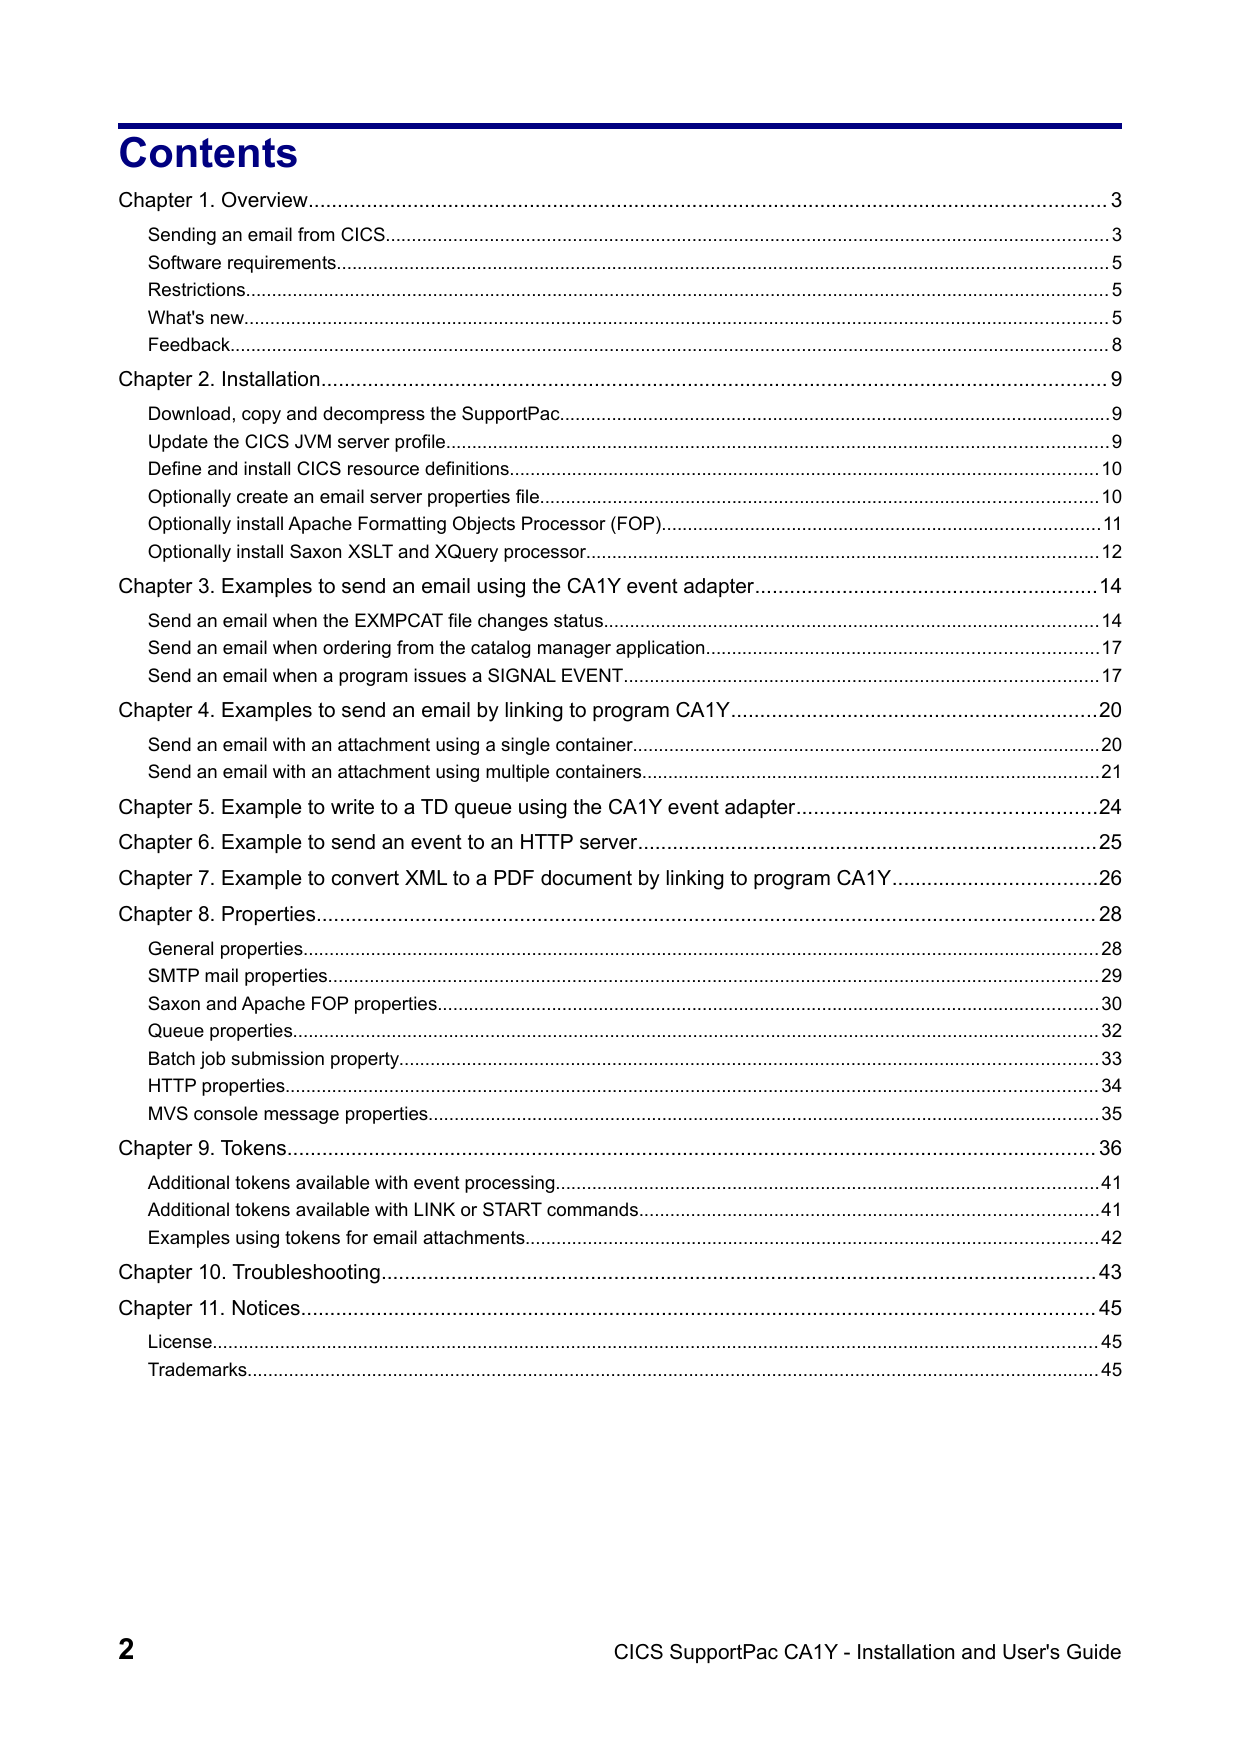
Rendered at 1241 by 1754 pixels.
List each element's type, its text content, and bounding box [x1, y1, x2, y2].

text Optionally create an email server properties file 10 [148, 486, 1122, 507]
text Feedback 8 [148, 334, 1122, 356]
text Send an email with an attachment using a single container 20 [148, 734, 1122, 755]
text Trademarks 45 [148, 1359, 1122, 1380]
text Optionally install Apache Formatting Objects Processor (FOP) 11 [148, 513, 1122, 534]
text Software requirements 5 [148, 251, 1122, 273]
text Chapter 8. Properties 28 [118, 902, 1122, 926]
text General properties 28 [148, 937, 1122, 959]
text Queue properties 32 [148, 1020, 1122, 1041]
text Chapter 7. Example to convert XML to a PDF document by linking to program CA1Y 26 [118, 866, 1122, 890]
text Chapter 11. Notices 45 [118, 1296, 1122, 1319]
text Optionally install Saxon XSLT and XQuery processor 12 [148, 541, 1122, 562]
text Update the CICS JVM server profile 9 [148, 431, 1122, 452]
text Chapter 4. Examples to send an email by linking to program CA1Y 20 [118, 698, 1122, 722]
text MVS console message properties 35 [148, 1102, 1122, 1124]
text License 45 [148, 1331, 1122, 1353]
text Restrictions 5 [148, 279, 1122, 301]
text Examples using tokens for email attachments 42 [148, 1226, 1122, 1248]
text Download, copy and decompress the SupportPac 9 [148, 403, 1122, 424]
text Chapter 3. Examples to send an email using the CA1Y event adapter 14 [118, 574, 1122, 598]
text Chapter 9. Tokens 36 [118, 1136, 1122, 1160]
text Additional tokens available with LINK or START commands 41 [148, 1199, 1122, 1221]
text Define and install CICS resource definitions 10 [148, 458, 1122, 479]
text Batch job submission property 33 [148, 1047, 1122, 1069]
text What's new 5 [148, 306, 1122, 328]
text SMTP mail properties 29 [148, 965, 1122, 986]
subtitle Contents [118, 129, 1122, 176]
text Send an email when ordering from the catalog manager application 17 [148, 637, 1122, 659]
text Saxon and Apache FOP properties 30 [148, 992, 1122, 1014]
text Chapter 5. Example to write to a TD queue using the CA1Y event adapter 24 [118, 794, 1122, 818]
text Send an email when the EXMPCAT file changes status 14 [148, 609, 1122, 631]
text Send an email when a program issues a SIGNAL EVENT 17 [148, 664, 1122, 686]
text Sending an email from CICS 3 [148, 224, 1122, 246]
text HTTP properties 34 [148, 1075, 1122, 1096]
text Additional tokens available with event processing 41 [148, 1171, 1122, 1193]
text Send an email with an attachment using multiple containers 21 [148, 761, 1122, 783]
text Chapter 1. Overview 3 [118, 188, 1122, 212]
text Chapter 10. Troubleshooting 43 [118, 1260, 1122, 1284]
text Chapter 6. Example to send an event to an HTTP server 25 [118, 830, 1122, 854]
text Chapter 2. Installation 9 [118, 367, 1122, 391]
